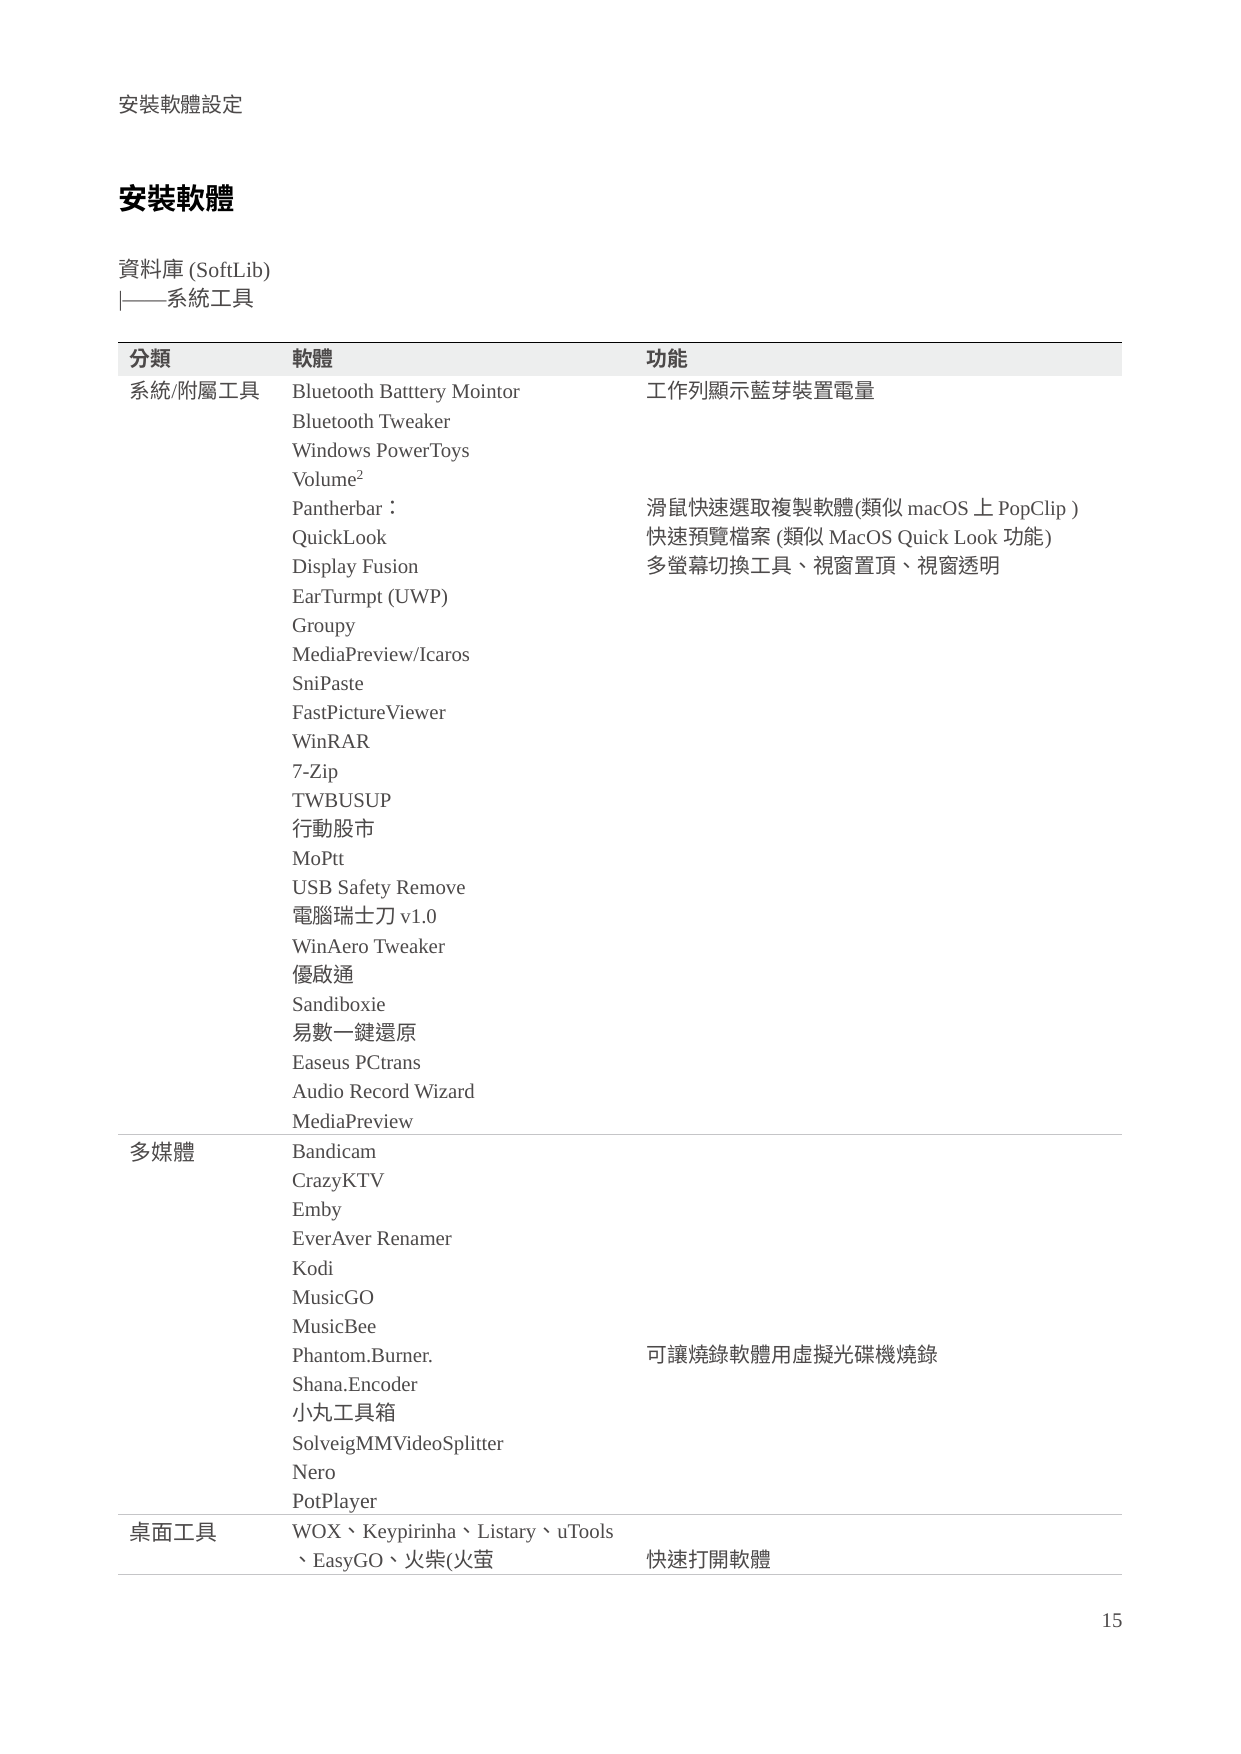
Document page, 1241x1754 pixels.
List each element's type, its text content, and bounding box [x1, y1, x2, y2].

table_cell 系統/附屬工具 [118, 376, 281, 1134]
table_cell 多媒體 [118, 1135, 281, 1514]
table_cell 桌面工具 [118, 1515, 281, 1573]
table_cell 工作列顯示藍芽裝置電量 滑鼠快速選取複製軟體(類似macOS上PopClip ) 快速預覽檔案 (類似MacOS Quick Look 功能) 多螢幕切換工具、視窗置頂、視窗透明 [635, 376, 1122, 1134]
table_cell WOX、Keypirinha、Listary、uTools、EasyGO、火柴(火萤 [281, 1515, 635, 1573]
table_cell Bandicam CrazyKTV Emby EverAver Renamer Kodi MusicGO MusicBee Phantom.Burner. Shana.Encoder 小丸工具箱 SolveigMMVideoSplitter Nero PotPlayer [281, 1135, 635, 1514]
table_header 軟體 [281, 343, 635, 376]
table_cell 快速打開軟體 [635, 1515, 1122, 1573]
text 安裝軟體 [118, 179, 1122, 217]
table_cell Bluetooth Batttery Mointor Bluetooth Tweaker Windows PowerToys Volume2 Pantherbar： QuickLook Display Fusion EarTurmpt (UWP) Groupy MediaPreview/Icaros SniPaste FastPictureViewer WinRAR 7-Zip TWBUSUP 行動股市 MoPtt USB Safety Remove 電腦瑞士刀v1.0 WinAero Tweaker 優啟通 Sandiboxie 易數一鍵還原 Easeus PCtrans Audio Record Wizard MediaPreview [281, 376, 635, 1134]
text |——系統工具 [118, 283, 1122, 312]
table_cell 可讓燒錄軟體用虛擬光碟機燒錄 [635, 1135, 1122, 1514]
table_header 功能 [635, 343, 1122, 376]
text 資料庫 (SoftLib) [118, 254, 1122, 283]
table_header 分類 [118, 343, 281, 376]
